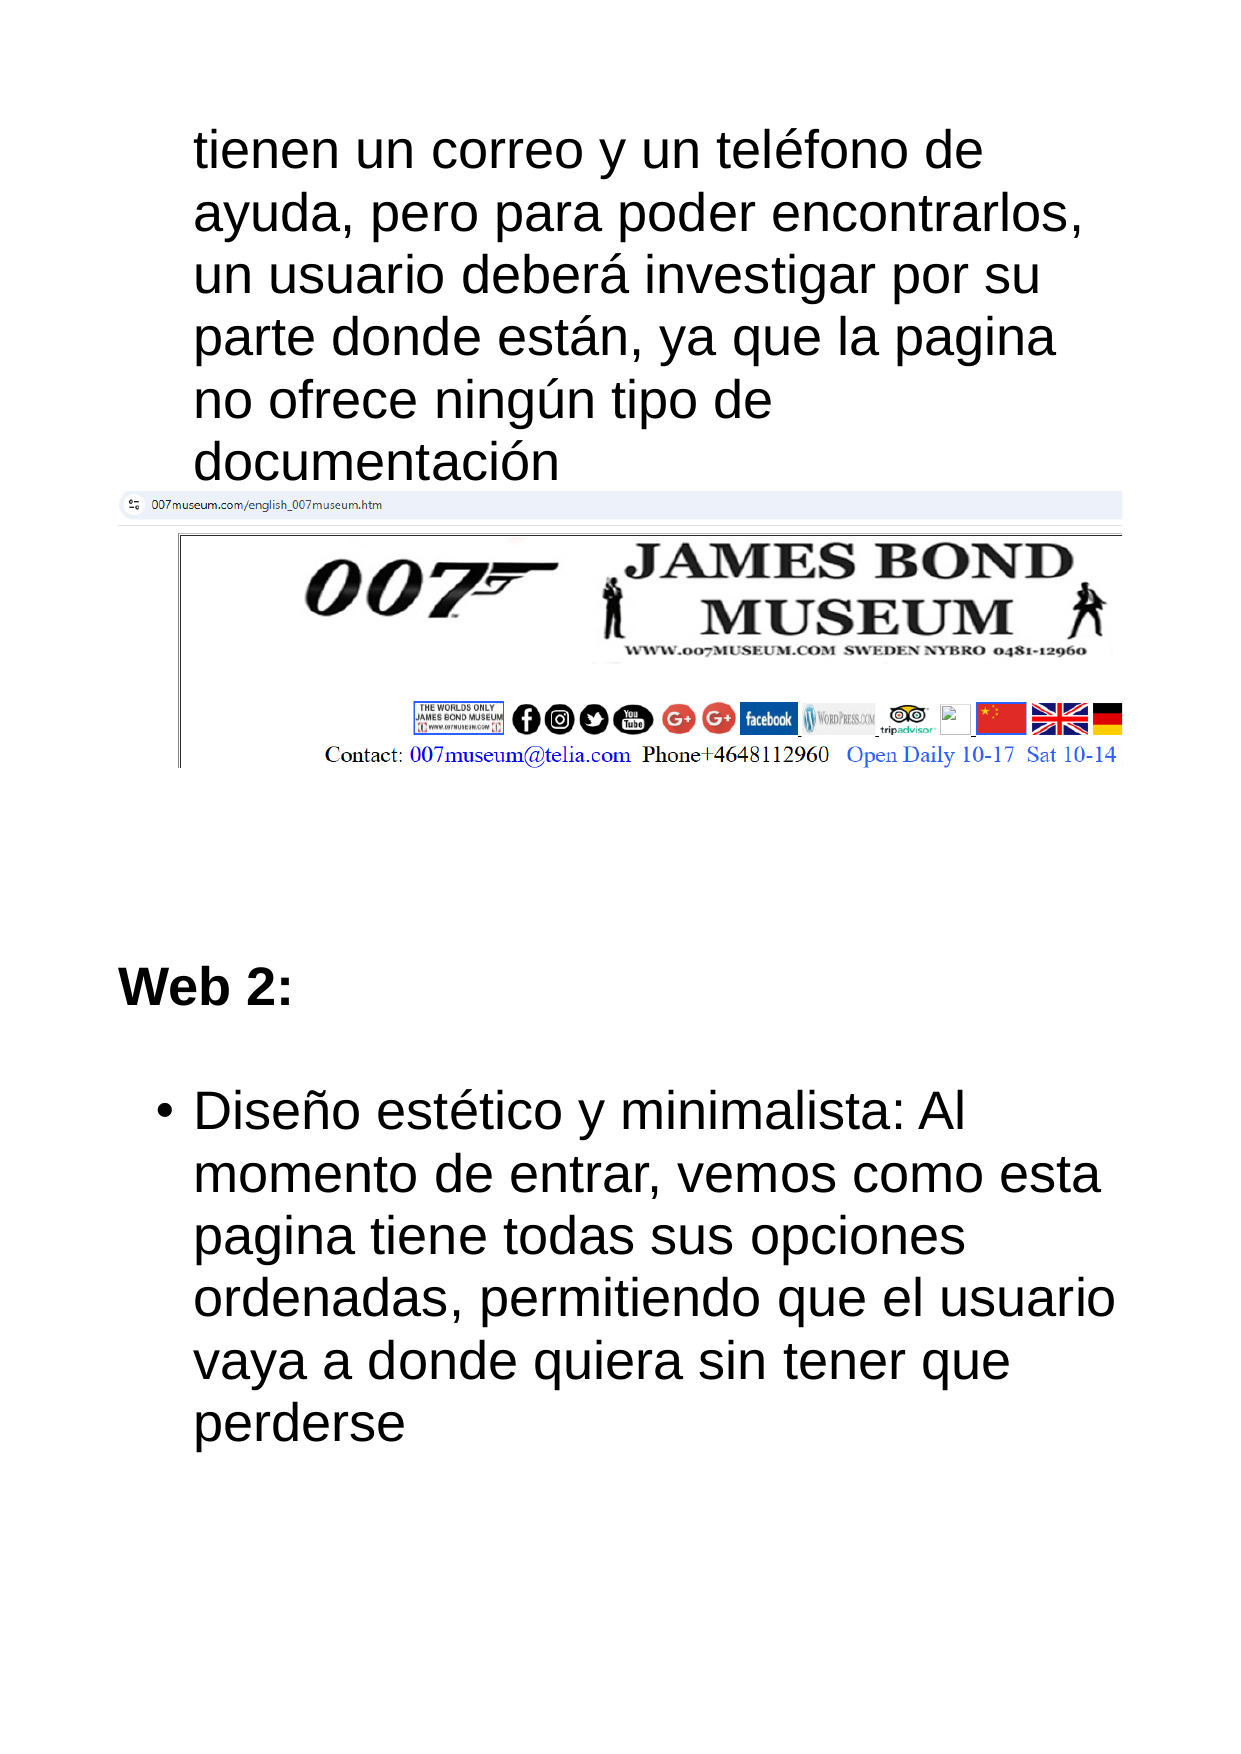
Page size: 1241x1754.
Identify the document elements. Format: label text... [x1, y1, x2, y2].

list Diseño estético y minimalista: Al momento de entrar, vemos como esta pagina tiene todas sus opciones ordenadas, permitiendo que el usuario vaya a donde quiera sin tener que perderse [156, 1079, 1122, 1453]
text Web 2: [118, 954, 1122, 1017]
list tienen un correo y un teléfono de ayuda, pero para poder encontrarlos, un usuario deberá investigar por su parte donde están, ya que la pagina no ofrece ningún tipo de documentación [156, 118, 1122, 491]
picture [118, 491, 1123, 768]
